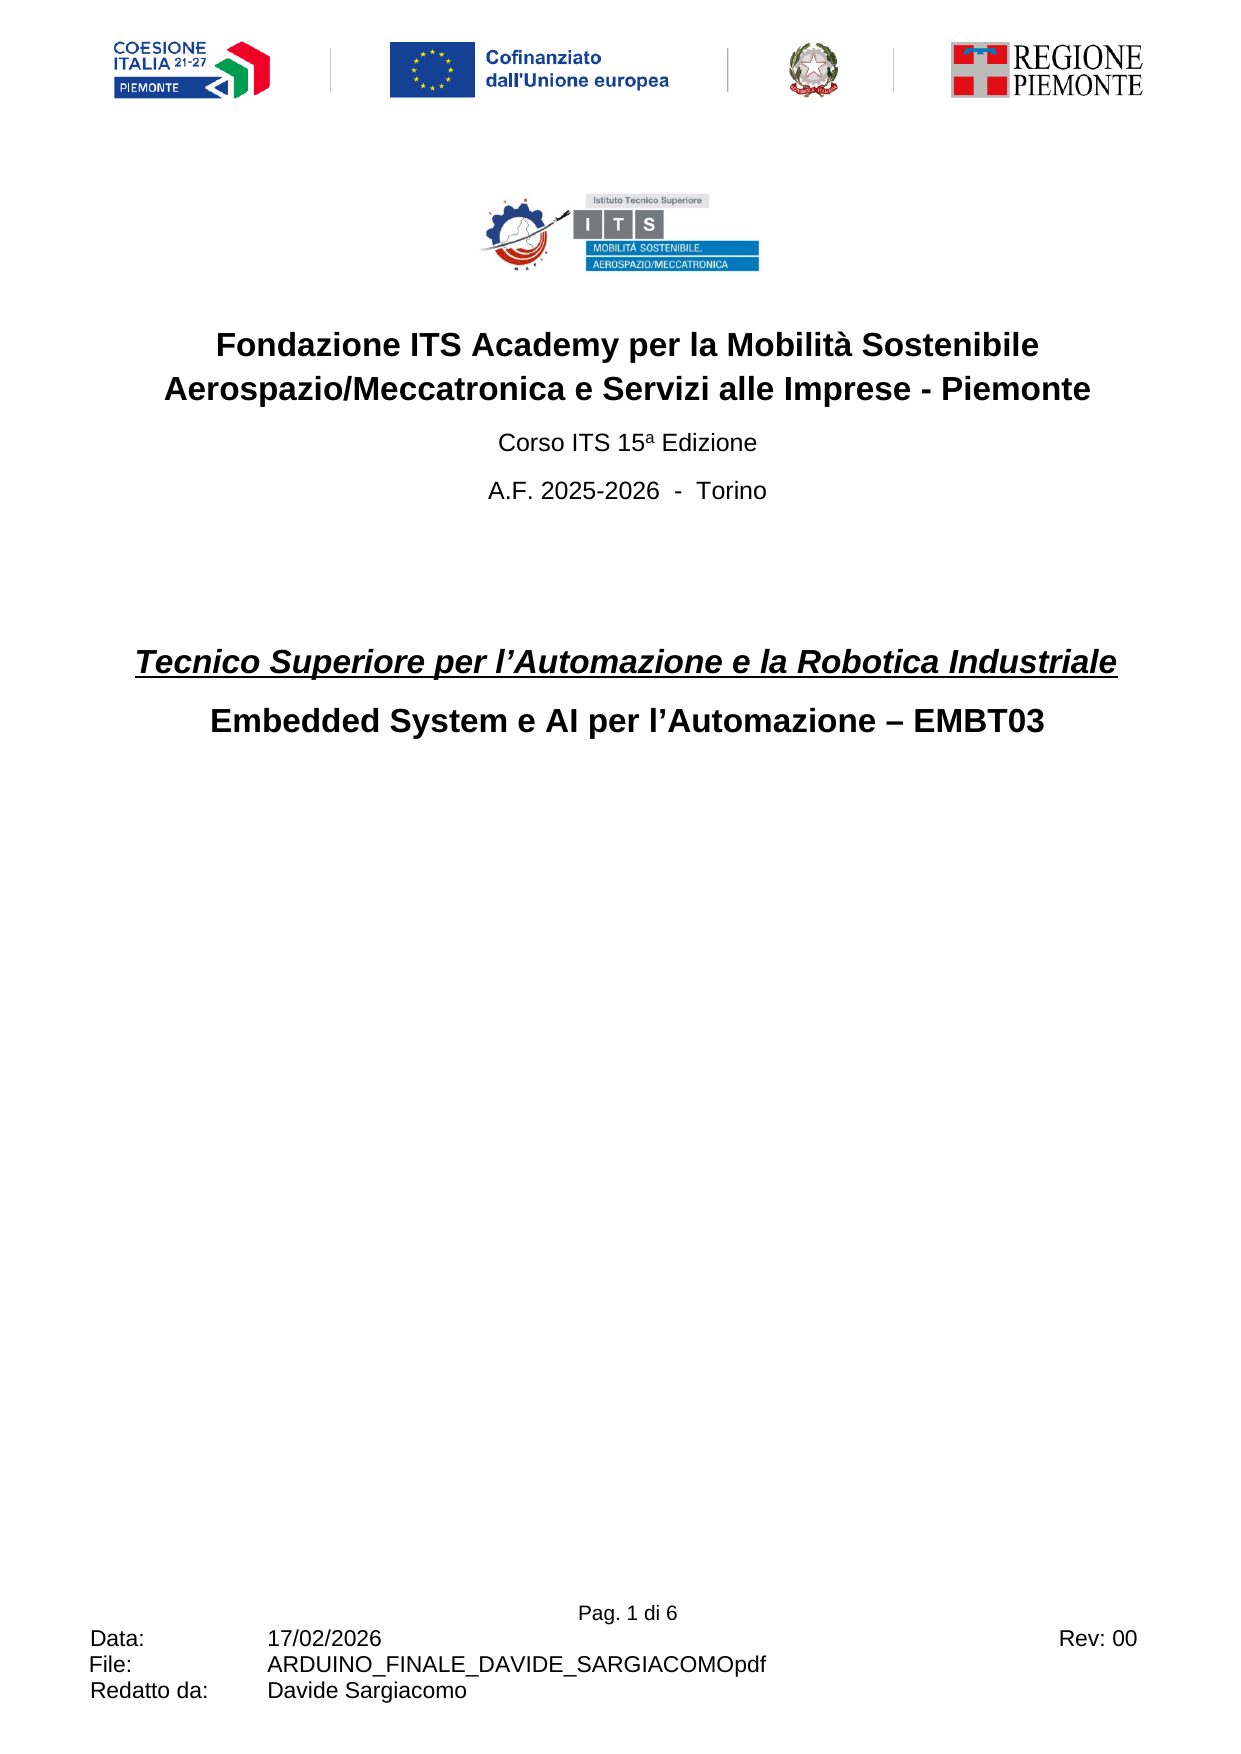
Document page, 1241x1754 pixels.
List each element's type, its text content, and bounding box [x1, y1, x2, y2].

text Corso ITS 15a Edizione [89, 428, 1167, 457]
text Tecnico Superiore per l’Automazione e la Robotica Industriale [89, 642, 1167, 681]
picture [471, 184, 769, 284]
text A.F. 2025-2026 - Torino [89, 476, 1167, 504]
text Fondazione ITS Academy per la Mobilità Sostenibile Aerospazio/Meccatronica e Servizi alle Imprese - Piemonte [89, 325, 1167, 408]
text Embedded System e AI per l’Automazione – EMBT03 [89, 701, 1167, 739]
picture [108, 29, 1147, 119]
